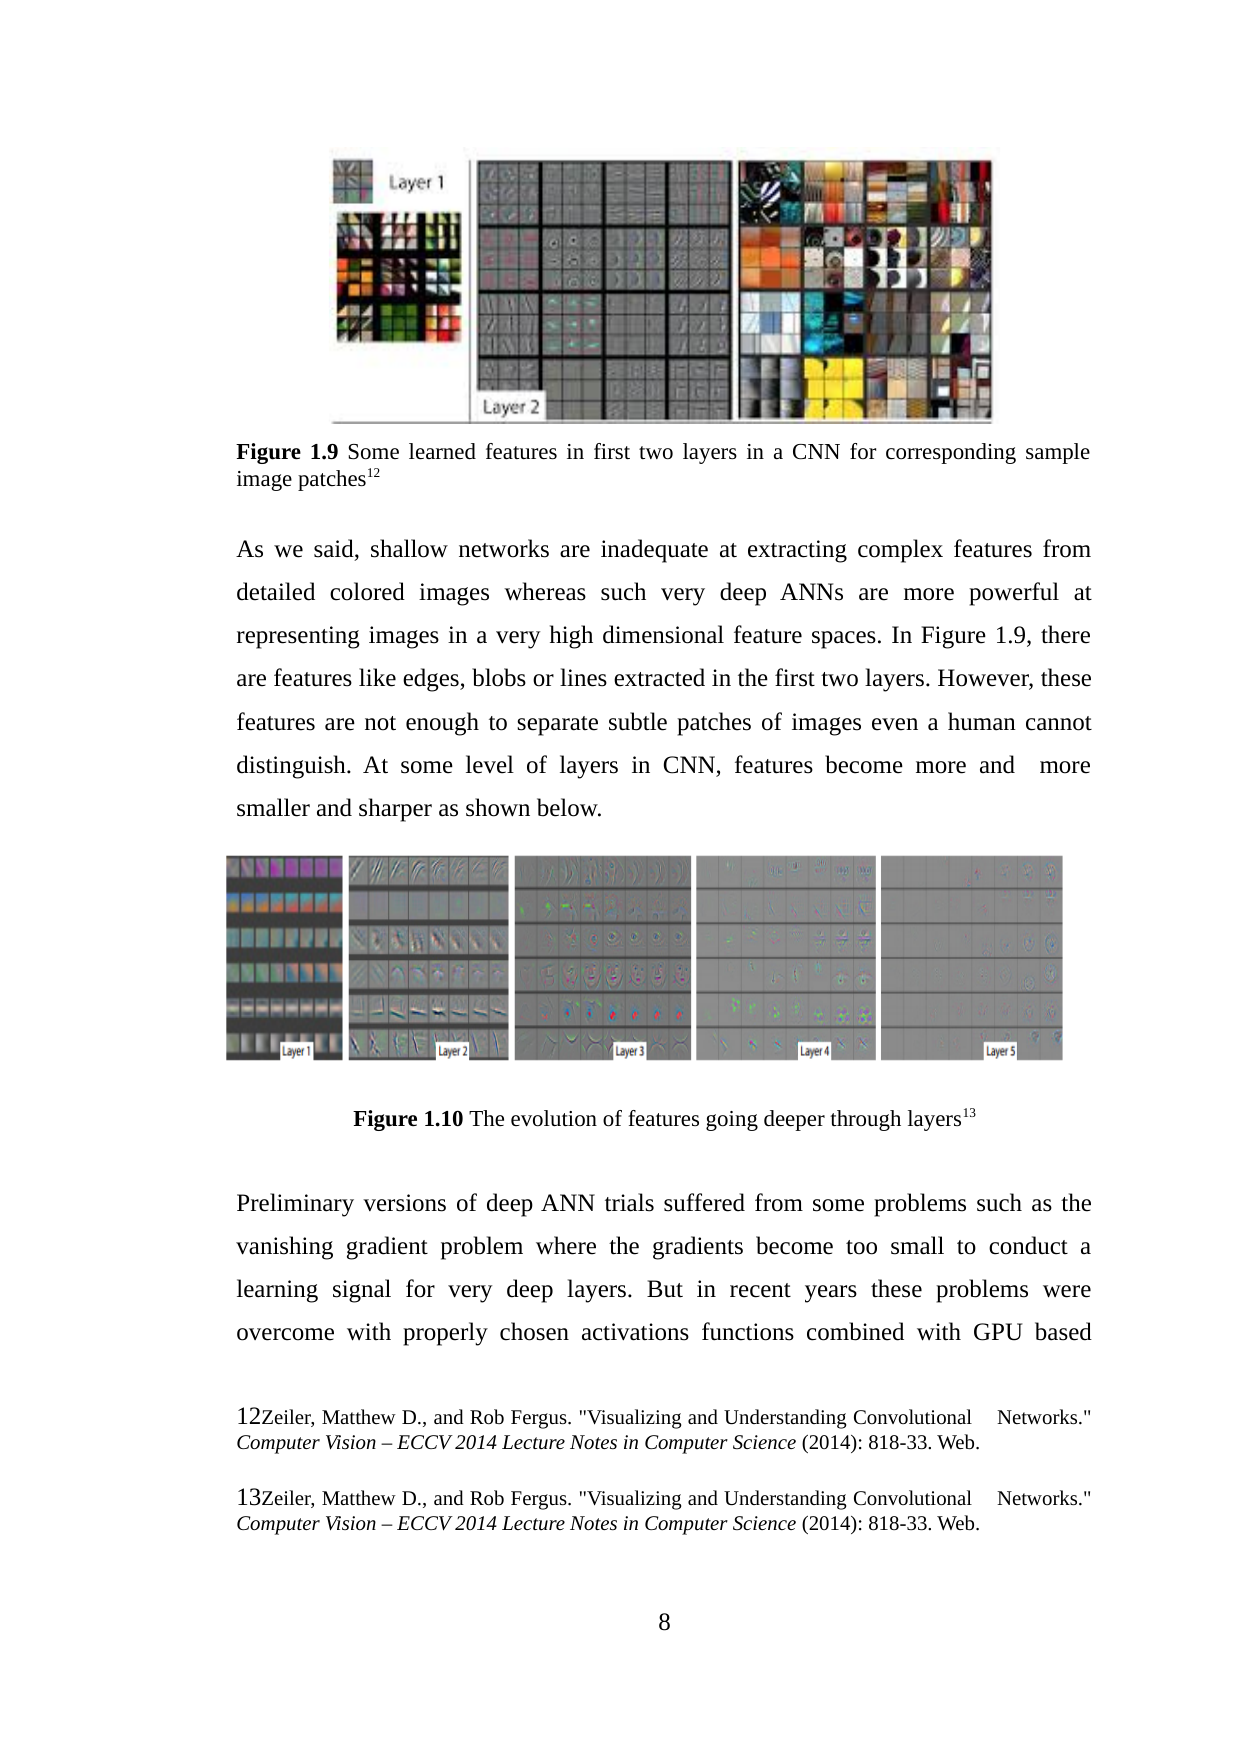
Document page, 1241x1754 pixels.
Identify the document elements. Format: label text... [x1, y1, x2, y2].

text As we said, shallow networks are inadequate at extracting complex features from detailed colored images whereas such very deep ANNs are more powerful at representing images in a very high dimensional feature spaces. In Figure 1.9, there are features like edges, blobs or lines extracted in the first two layers. However, these features are not enough to separate subtle patches of images even a human cannot distinguish. At some level of layers in CNN, features become more and more smaller and sharper as shown below. [236, 534, 1093, 822]
text Zeiler, Matthew D., and Rob Fergus. "Visualizing and Understanding Convolutional Networks." Computer Vision – ECCV 2014 Lecture Notes in Computer Science (2014): 818-33. Web. [236, 1401, 1093, 1454]
text Zeiler, Matthew D., and Rob Fergus. "Visualizing and Understanding Convolutional Networks." Computer Vision – ECCV 2014 Lecture Notes in Computer Science (2014): 818-33. Web. [236, 1482, 1093, 1535]
text Figure 1.10 The evolution of features going deeper through layers [236, 836, 1093, 1131]
picture [328, 147, 1001, 424]
text Figure 1.9 Some learned features in first two layers in a CNN for corresponding sample image patches [236, 438, 1093, 491]
text Preliminary versions of deep ANN trials suffered from some problems such as the vanishing gradient problem where the gradients become too small to conduct a learning signal for very deep layers. But in recent years these problems were overcome with properly chosen activations functions combined with GPU based [236, 1188, 1093, 1346]
picture [217, 845, 1074, 1074]
